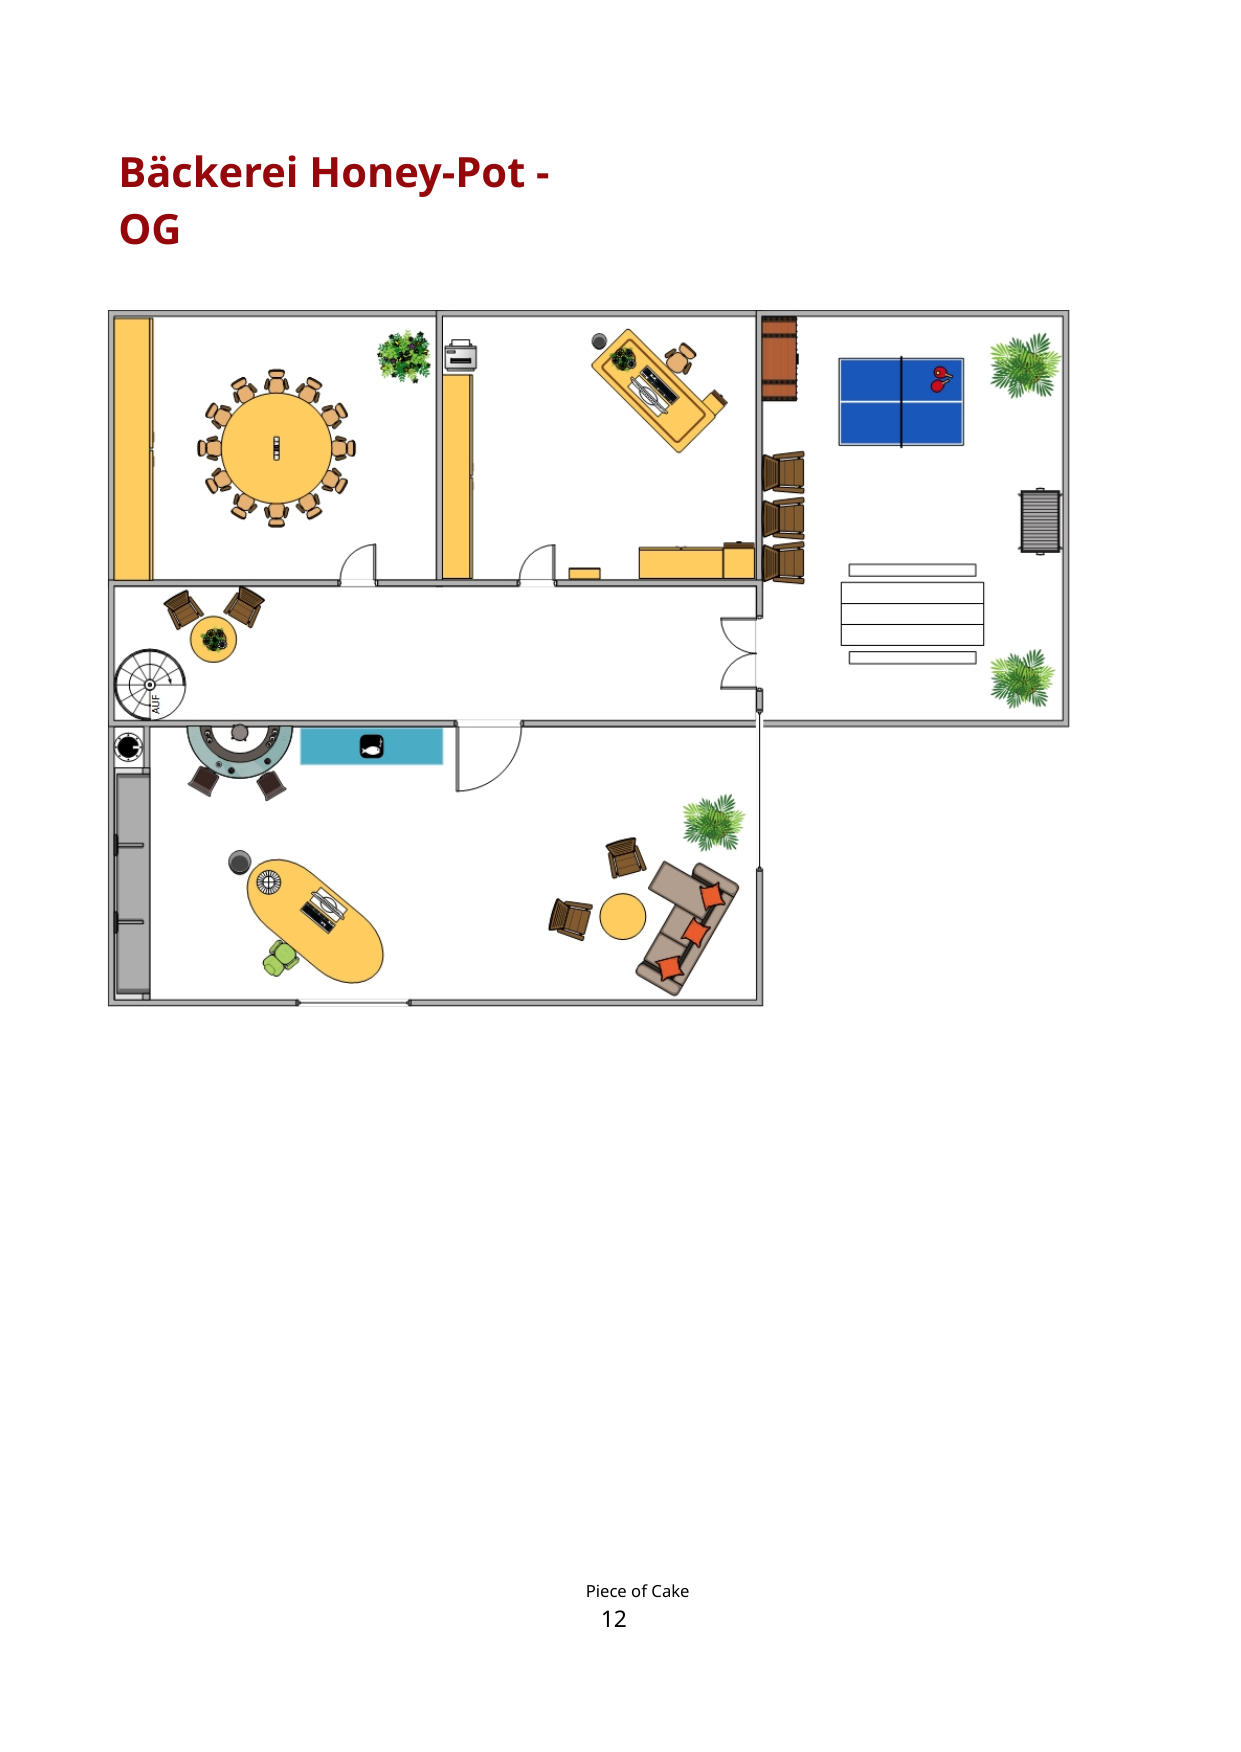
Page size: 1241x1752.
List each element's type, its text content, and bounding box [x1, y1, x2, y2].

subtitle Bäckerei Honey-Pot - OG [118, 143, 605, 257]
picture [107, 310, 1070, 1007]
